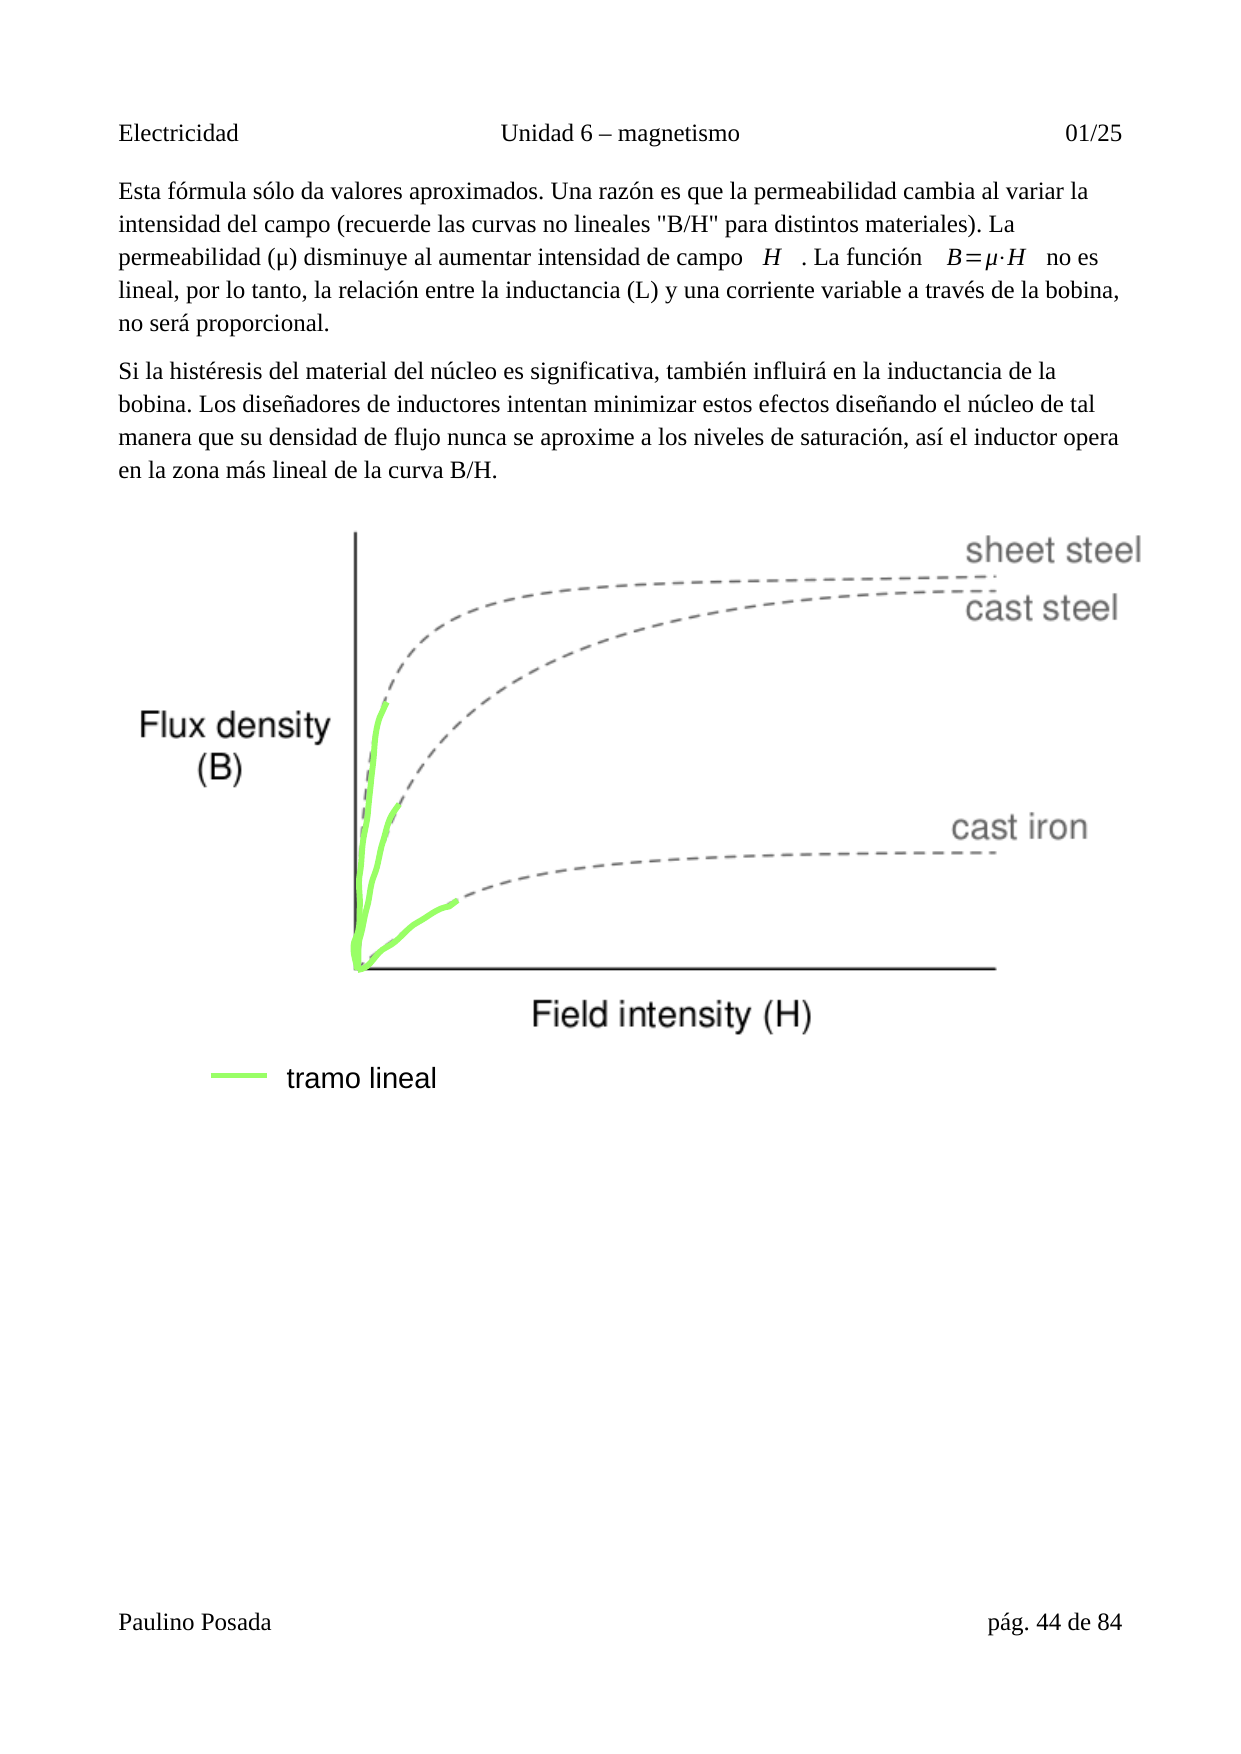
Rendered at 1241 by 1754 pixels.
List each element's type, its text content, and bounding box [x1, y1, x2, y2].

picture [118, 520, 1158, 1044]
text Si la histéresis del material del núcleo es significativa, también influirá en la inductancia de la bobina. Los diseñadores de inductores intentan minimizar estos efectos diseñando el núcleo de tal manera que su densidad de flujo nunca se aproxime a los niveles de saturación, así el inductor opera en la zona más lineal de la curva B/H. [118, 356, 1122, 484]
text Esta fórmula sólo da valores aproximados. Una razón es que la permeabilidad cambia al variar la intensidad del campo (recuerde las curvas no lineales "B/H" para distintos materiales). La permeabilidad (μ) disminuye al aumentar intensidad de campo. La función no es lineal, por lo tanto, la relación entre la inductancia (L) y una corriente variable a través de la bobina, no será proporcional. [118, 176, 1122, 337]
